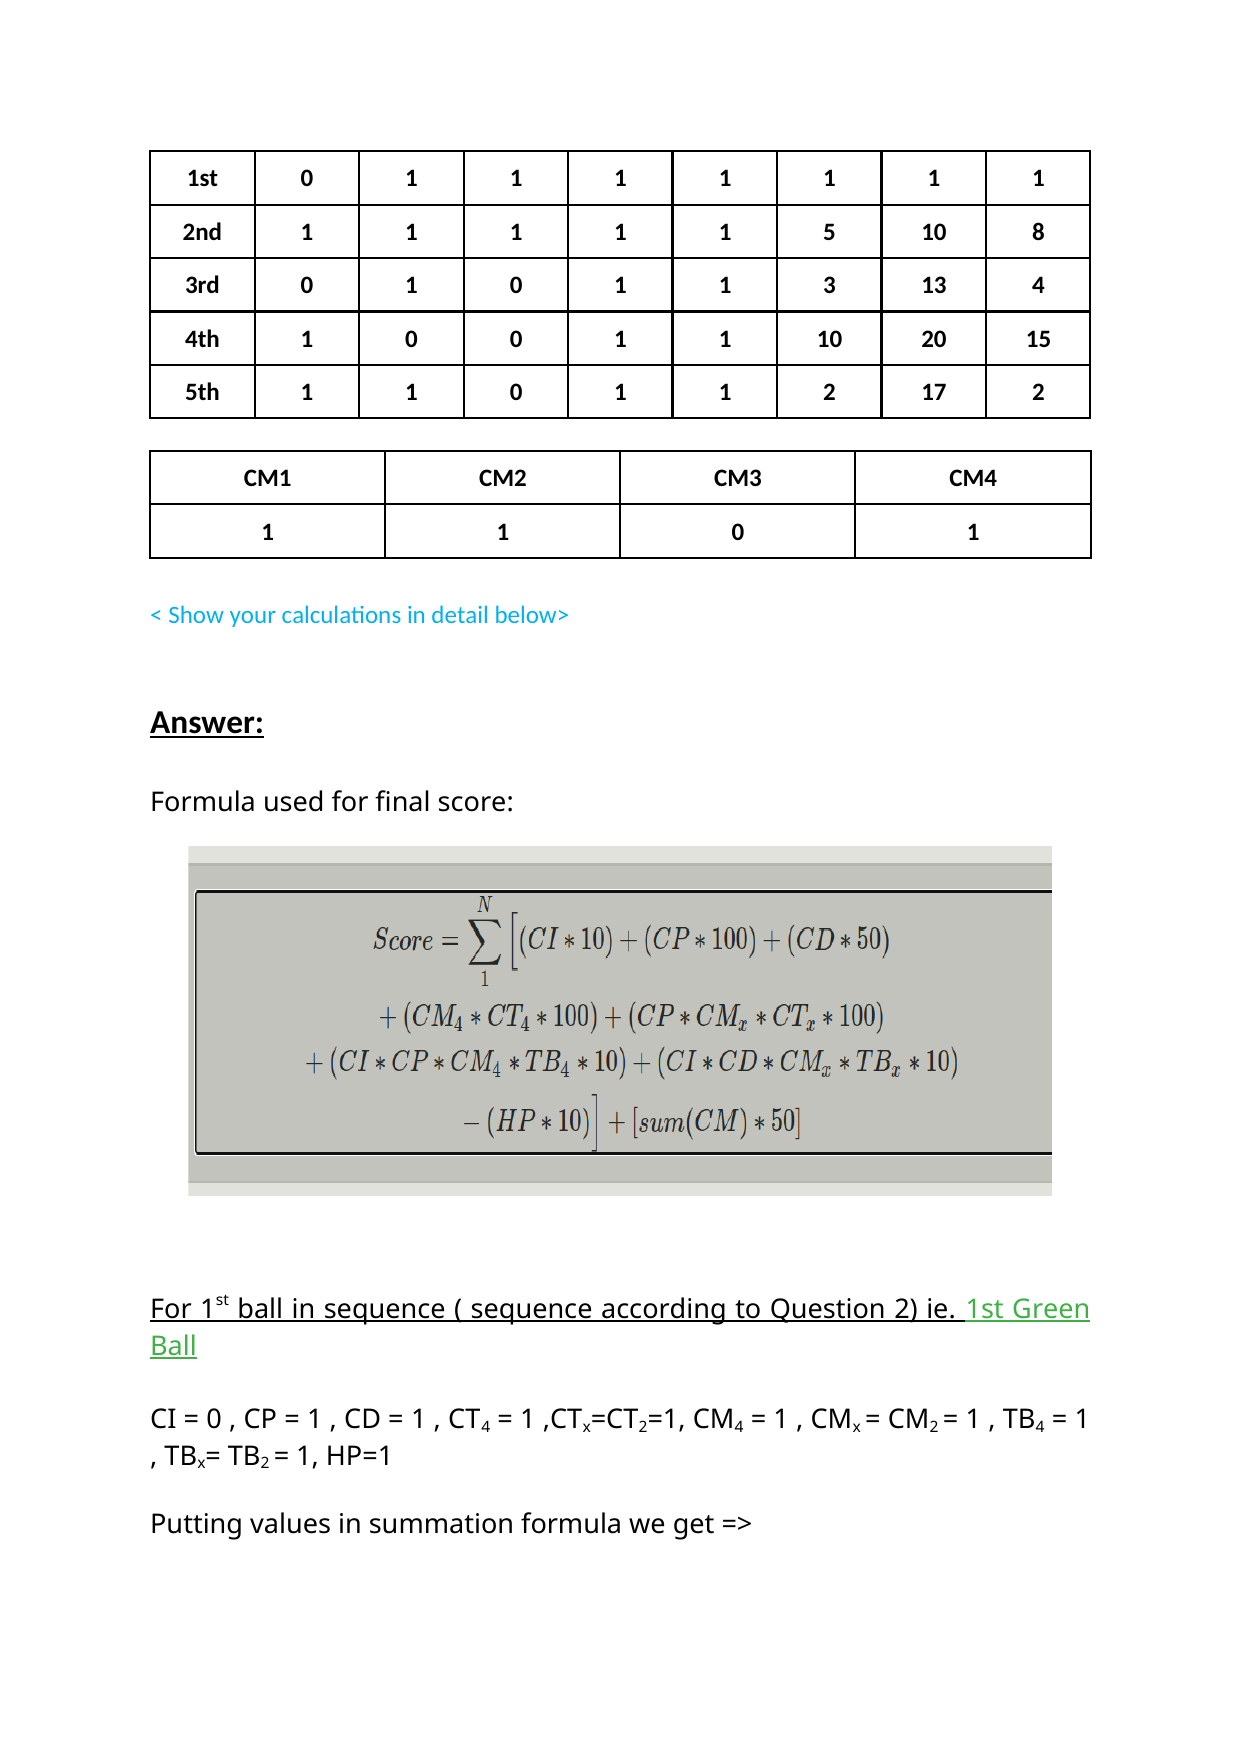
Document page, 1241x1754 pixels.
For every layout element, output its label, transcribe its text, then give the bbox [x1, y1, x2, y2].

table_cell 1 [465, 206, 567, 257]
table_cell 1 [360, 259, 463, 310]
table_cell 1 [569, 259, 671, 310]
table_cell 3rd [151, 259, 254, 310]
table_cell 0 [621, 505, 854, 557]
table_cell 17 [883, 366, 985, 417]
table_cell 5th [151, 366, 254, 417]
table_header CM2 [386, 452, 619, 503]
table_cell 1 [360, 206, 463, 257]
table_cell 3 [778, 259, 880, 310]
table_cell 1 [569, 206, 671, 257]
table_cell 1 [360, 152, 463, 203]
table_cell 1 [674, 206, 776, 257]
table_cell 1 [778, 152, 880, 203]
table_cell 0 [256, 259, 358, 310]
table_cell 1 [674, 313, 776, 364]
table_cell 0 [465, 259, 567, 310]
table_cell 1 [569, 313, 671, 364]
table_cell 0 [360, 313, 463, 364]
text Answer: [150, 701, 1090, 742]
table_cell 0 [465, 313, 567, 364]
text Ball [150, 1322, 1090, 1363]
table_cell 15 [987, 313, 1089, 364]
table_cell 1 [674, 259, 776, 310]
table_cell 1 [386, 505, 619, 557]
table_cell 1 [883, 152, 985, 203]
table_cell 1 [987, 152, 1089, 203]
text Formula used for final score: [150, 783, 1090, 819]
text For 1st ball in sequence ( sequence according to Question 2) ie. 1st Green [150, 1289, 1090, 1320]
table_cell 0 [256, 152, 358, 203]
table_header CM1 [151, 452, 384, 503]
text Putting values in summation formula we get => [150, 1505, 1090, 1542]
table_cell 1 [151, 505, 384, 557]
table_header CM3 [621, 452, 854, 503]
text CI = 0 , CP = 1 , CD = 1 , CT4 = 1 ,CTx=CT2=1, CM4 = 1 , CMx = CM2 = 1 , TB4 = 1 , TBx= TB2 = 1, HP=1 [150, 1400, 1090, 1473]
table_header CM4 [856, 452, 1090, 503]
table_cell 1 [256, 366, 358, 417]
table_cell 0 [465, 366, 567, 417]
table_cell 20 [883, 313, 985, 364]
table_cell 8 [987, 206, 1089, 257]
table_cell 1 [674, 366, 776, 417]
table_cell 4th [151, 313, 254, 364]
table_cell 1 [569, 366, 671, 417]
table_cell 2nd [151, 206, 254, 257]
table_cell 2 [987, 366, 1089, 417]
picture [580, 886, 1052, 1196]
table_cell 1st [151, 152, 254, 203]
table_cell 1 [465, 152, 567, 203]
table_cell 1 [360, 366, 463, 417]
table_cell 4 [987, 259, 1089, 310]
table_cell 10 [778, 313, 880, 364]
table_cell 1 [856, 505, 1090, 557]
table_cell 1 [256, 313, 358, 364]
text < Show your calculations in detail below> [150, 599, 1090, 630]
table_cell 1 [674, 152, 776, 203]
table_cell 10 [883, 206, 985, 257]
table_cell 5 [778, 206, 880, 257]
table_cell 1 [256, 206, 358, 257]
table_cell 2 [778, 366, 880, 417]
table_cell 13 [883, 259, 985, 310]
table_cell 1 [569, 152, 671, 203]
